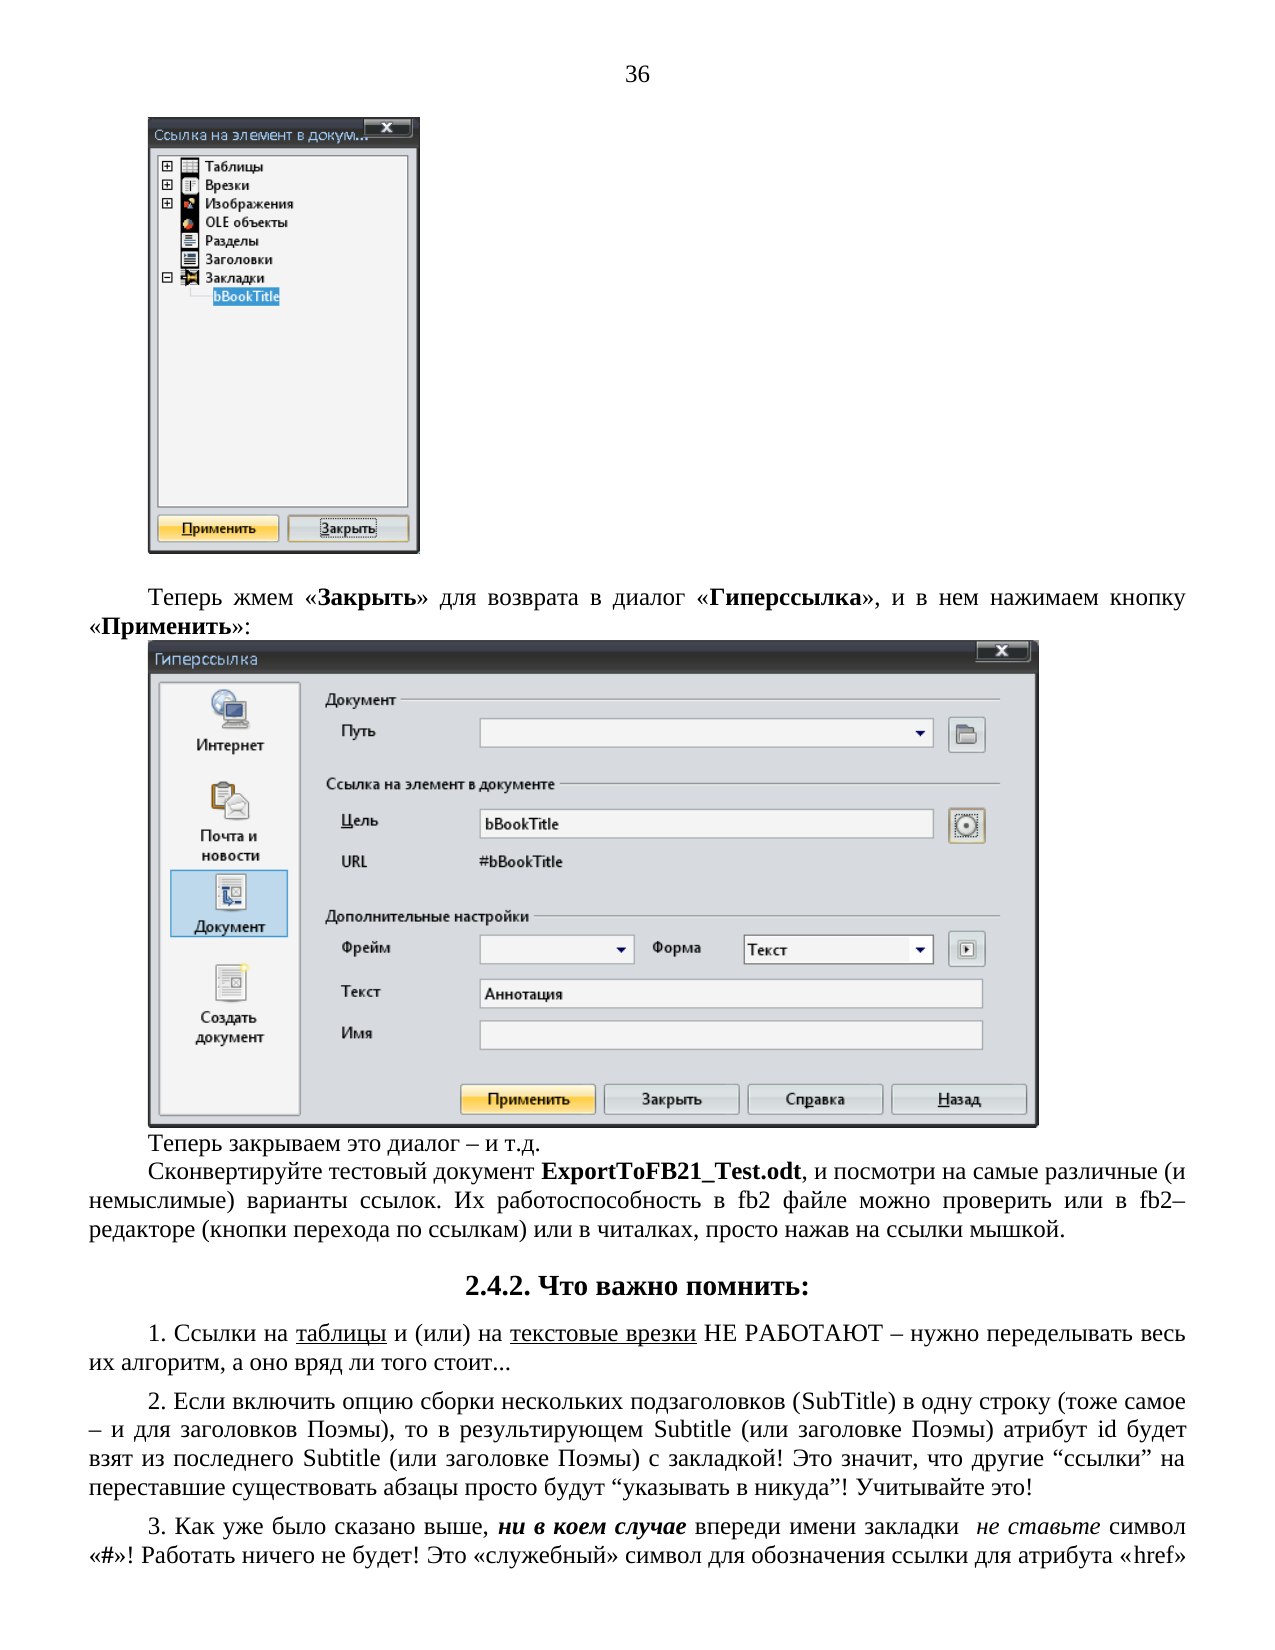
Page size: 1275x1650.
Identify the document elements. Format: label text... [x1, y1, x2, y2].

text Теперь жмем «Закрыть» для возврата в диалог «Гиперссылка», и в нем нажимаем кнопку «Применить»: [89, 582, 1186, 640]
text 3. Как уже было сказано выше, ни в коем случае впереди имени закладки не ставьте символ «#»! Работать ничего не будет! Это «служебный» символ для обозначения ссылки для атрибута «href» [89, 1511, 1186, 1569]
picture [147, 640, 1039, 1128]
subtitle 2.4.2. Что важно помнить: [89, 1268, 1186, 1301]
text 1. Ссылки на таблицы и (или) на текстовые врезки НЕ РАБОТАЮТ – нужно переделывать весь их алгоритм, а оно вряд ли того стоит... [89, 1318, 1186, 1375]
text Теперь закрываем это диалог – и т.д. [89, 1128, 1186, 1156]
text Сконвертируйте тестовый документ ExportToFB21_Test.odt, и посмотри на самые различные (и немыслимые) варианты ссылок. Их работоспособность в fb2 файле можно проверить или в fb2–редакторе (кнопки перехода по ссылкам) или в читалках, просто нажав на ссылки мышкой. [89, 1156, 1186, 1243]
text 2. Если включить опцию сборки нескольких подзаголовков (SubTitle) в одну строку (тоже самое – и для заголовков Поэмы), то в результирующем Subtitle (или заголовке Поэмы) атрибут id будет взят из последнего Subtitle (или заголовке Поэмы) с закладкой! Это значит, что другие “ссылки” на переставшие существовать абзацы просто будут “указывать в никуда”! Учитывайте это! [89, 1386, 1186, 1501]
picture [147, 117, 420, 554]
